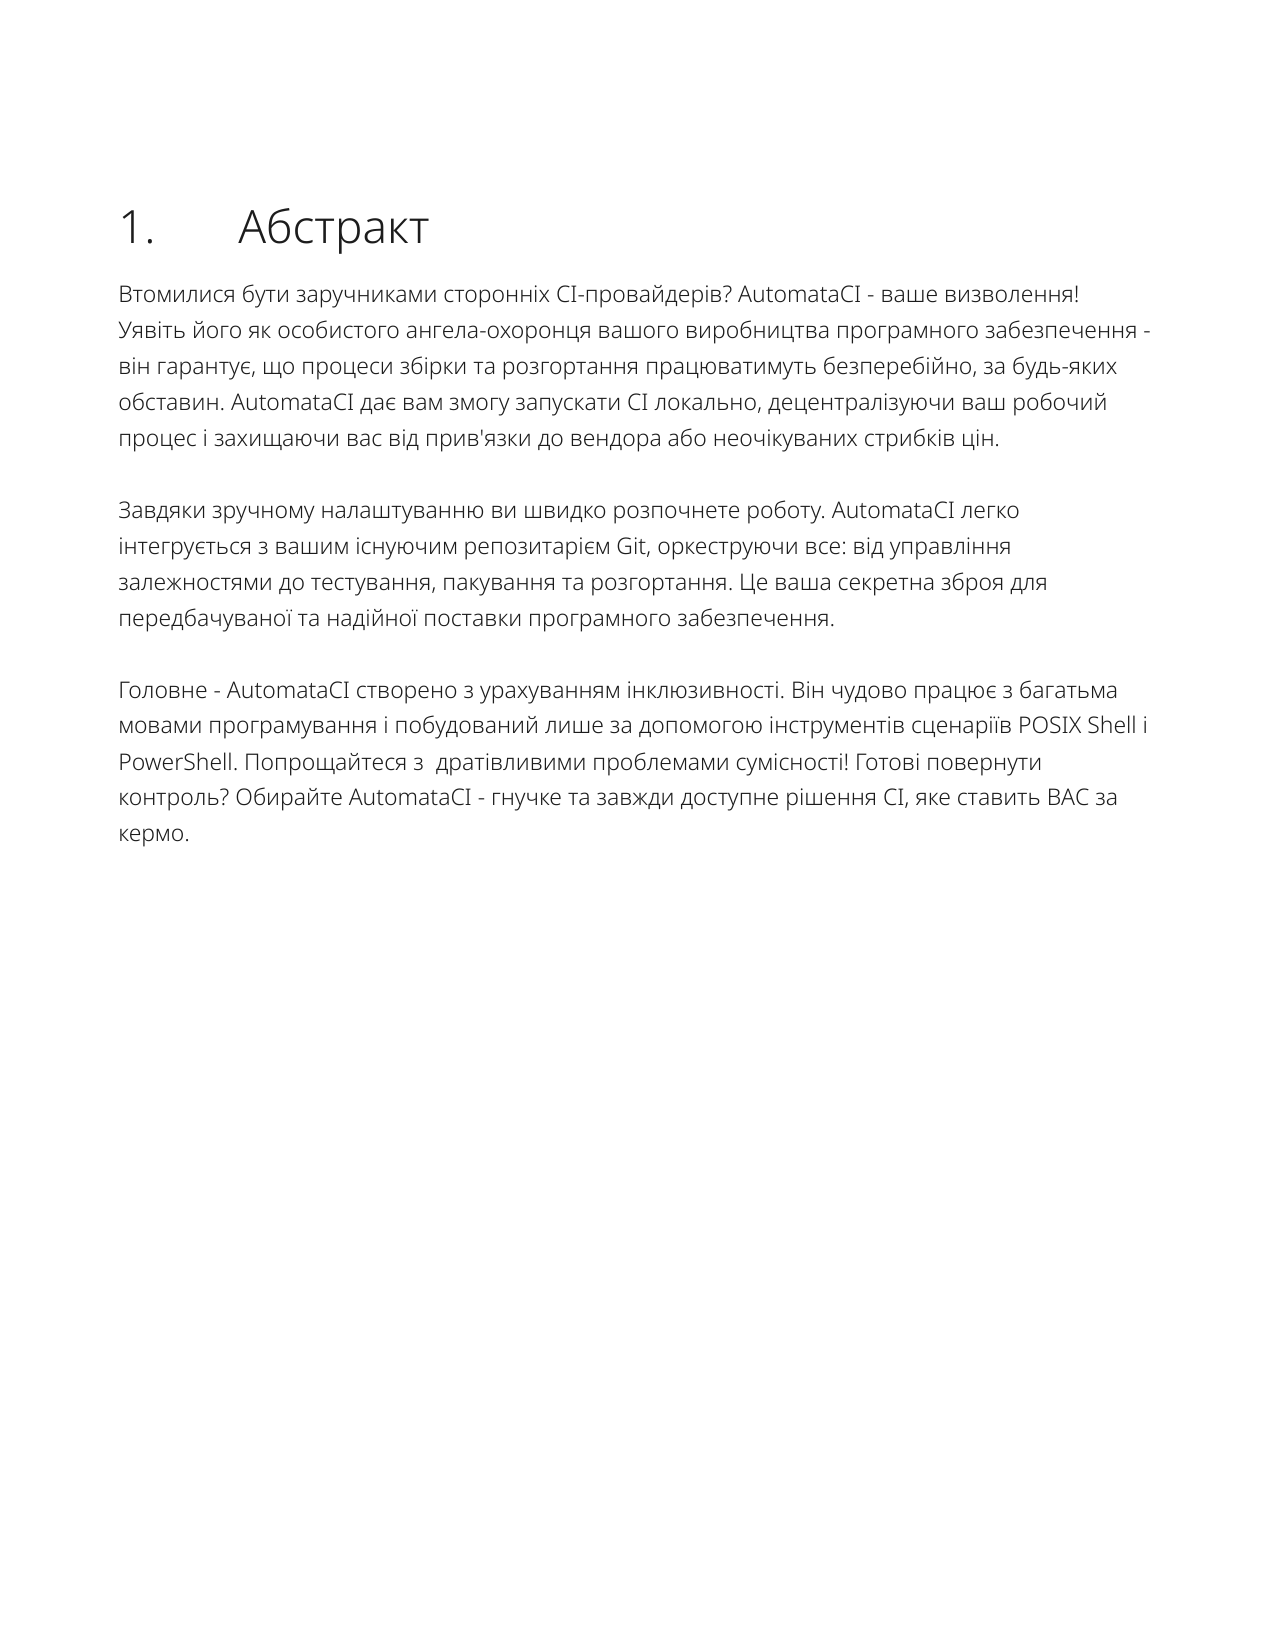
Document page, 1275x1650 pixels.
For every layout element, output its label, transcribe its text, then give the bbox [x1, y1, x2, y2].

subtitle Абстракт [118, 194, 1157, 257]
text Завдяки зручному налаштуванню ви швидко розпочнете роботу. AutomataCI легко інтегрується з вашим існуючим репозитарієм Git, оркеструючи все: від управління залежностями до тестування, пакування та розгортання. Це ваша секретна зброя для передбачуваної та надійної поставки програмного забезпечення. [118, 494, 1157, 633]
text Головне - AutomataCI створено з урахуванням інклюзивності. Він чудово працює з багатьма мовами програмування і побудований лише за допомогою інструментів сценаріїв POSIX Shell і PowerShell. Попрощайтеся з дратівливими проблемами сумісності! Готові повернути контроль? Обирайте AutomataCI - гнучке та завжди доступне рішення CI, яке ставить ВАС за кермо. [118, 673, 1157, 848]
text Втомилися бути заручниками сторонніх CI-провайдерів? AutomataCI - ваше визволення! Уявіть його як особистого ангела-охоронця вашого виробництва програмного забезпечення - він гарантує, що процеси збірки та розгортання працюватимуть безперебійно, за будь-яких обставин. AutomataCI дає вам змогу запускати CI локально, децентралізуючи ваш робочий процес і захищаючи вас від прив'язки до вендора або неочікуваних стрибків цін. [118, 278, 1157, 453]
